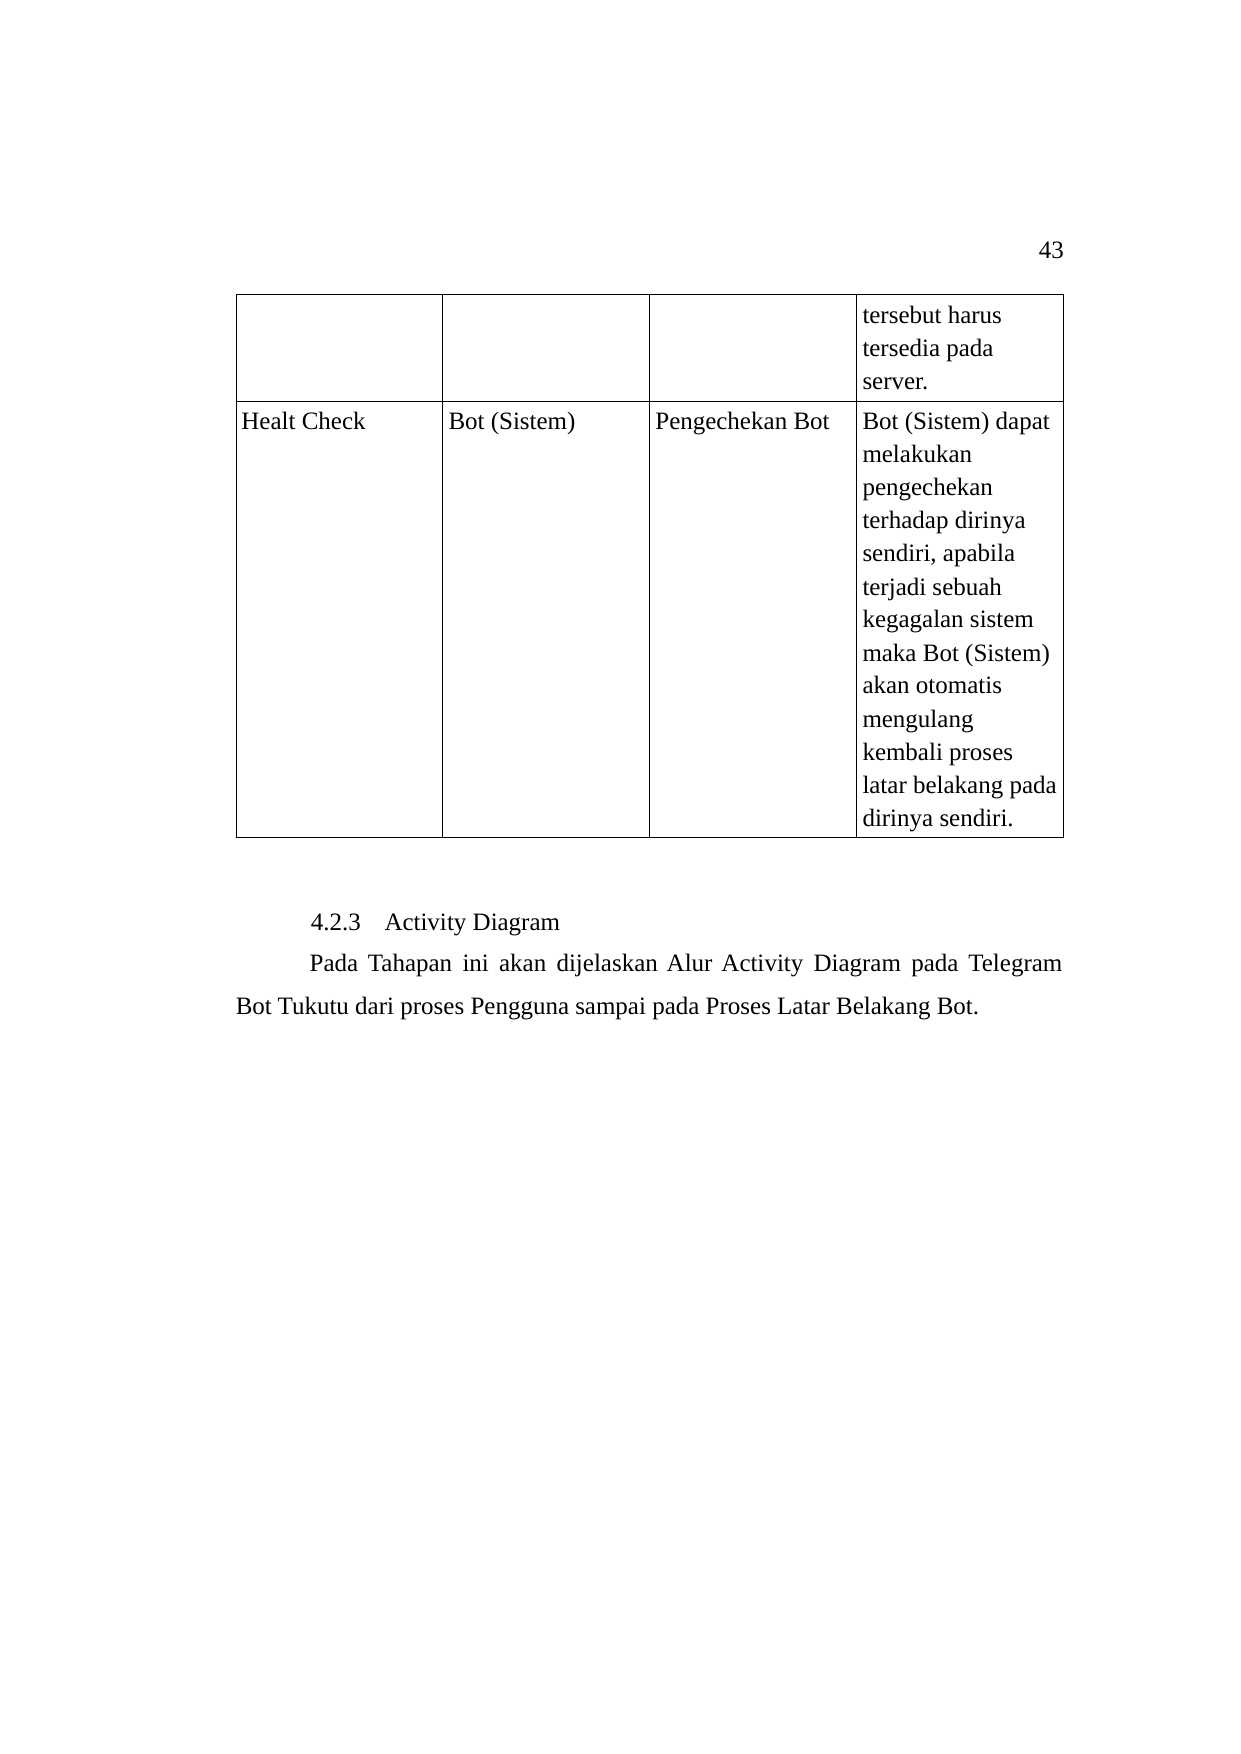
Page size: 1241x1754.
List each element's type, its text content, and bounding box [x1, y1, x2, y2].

table_cell tersebut harus tersedia pada server. [857, 295, 1063, 401]
table_cell Healt Check [237, 402, 442, 837]
table_cell [237, 295, 442, 401]
table_cell Bot (Sistem) dapat melakukan pengechekan terhadap dirinya sendiri, apabila terjadi sebuah kegagalan sistem maka Bot (Sistem) akan otomatis mengulang kembali proses latar belakang pada dirinya sendiri. [857, 402, 1063, 837]
table_cell Bot (Sistem) [443, 402, 649, 837]
table_cell Pengechekan Bot [650, 402, 856, 837]
table_cell [443, 295, 649, 401]
subtitle Activity Diagram [311, 907, 1063, 936]
text Pada Tahapan ini akan dijelaskan Alur Activity Diagram pada Telegram Bot Tukutu dari proses Pengguna sampai pada Proses Latar Belakang Bot. [236, 948, 1063, 1019]
table_cell [650, 295, 856, 401]
